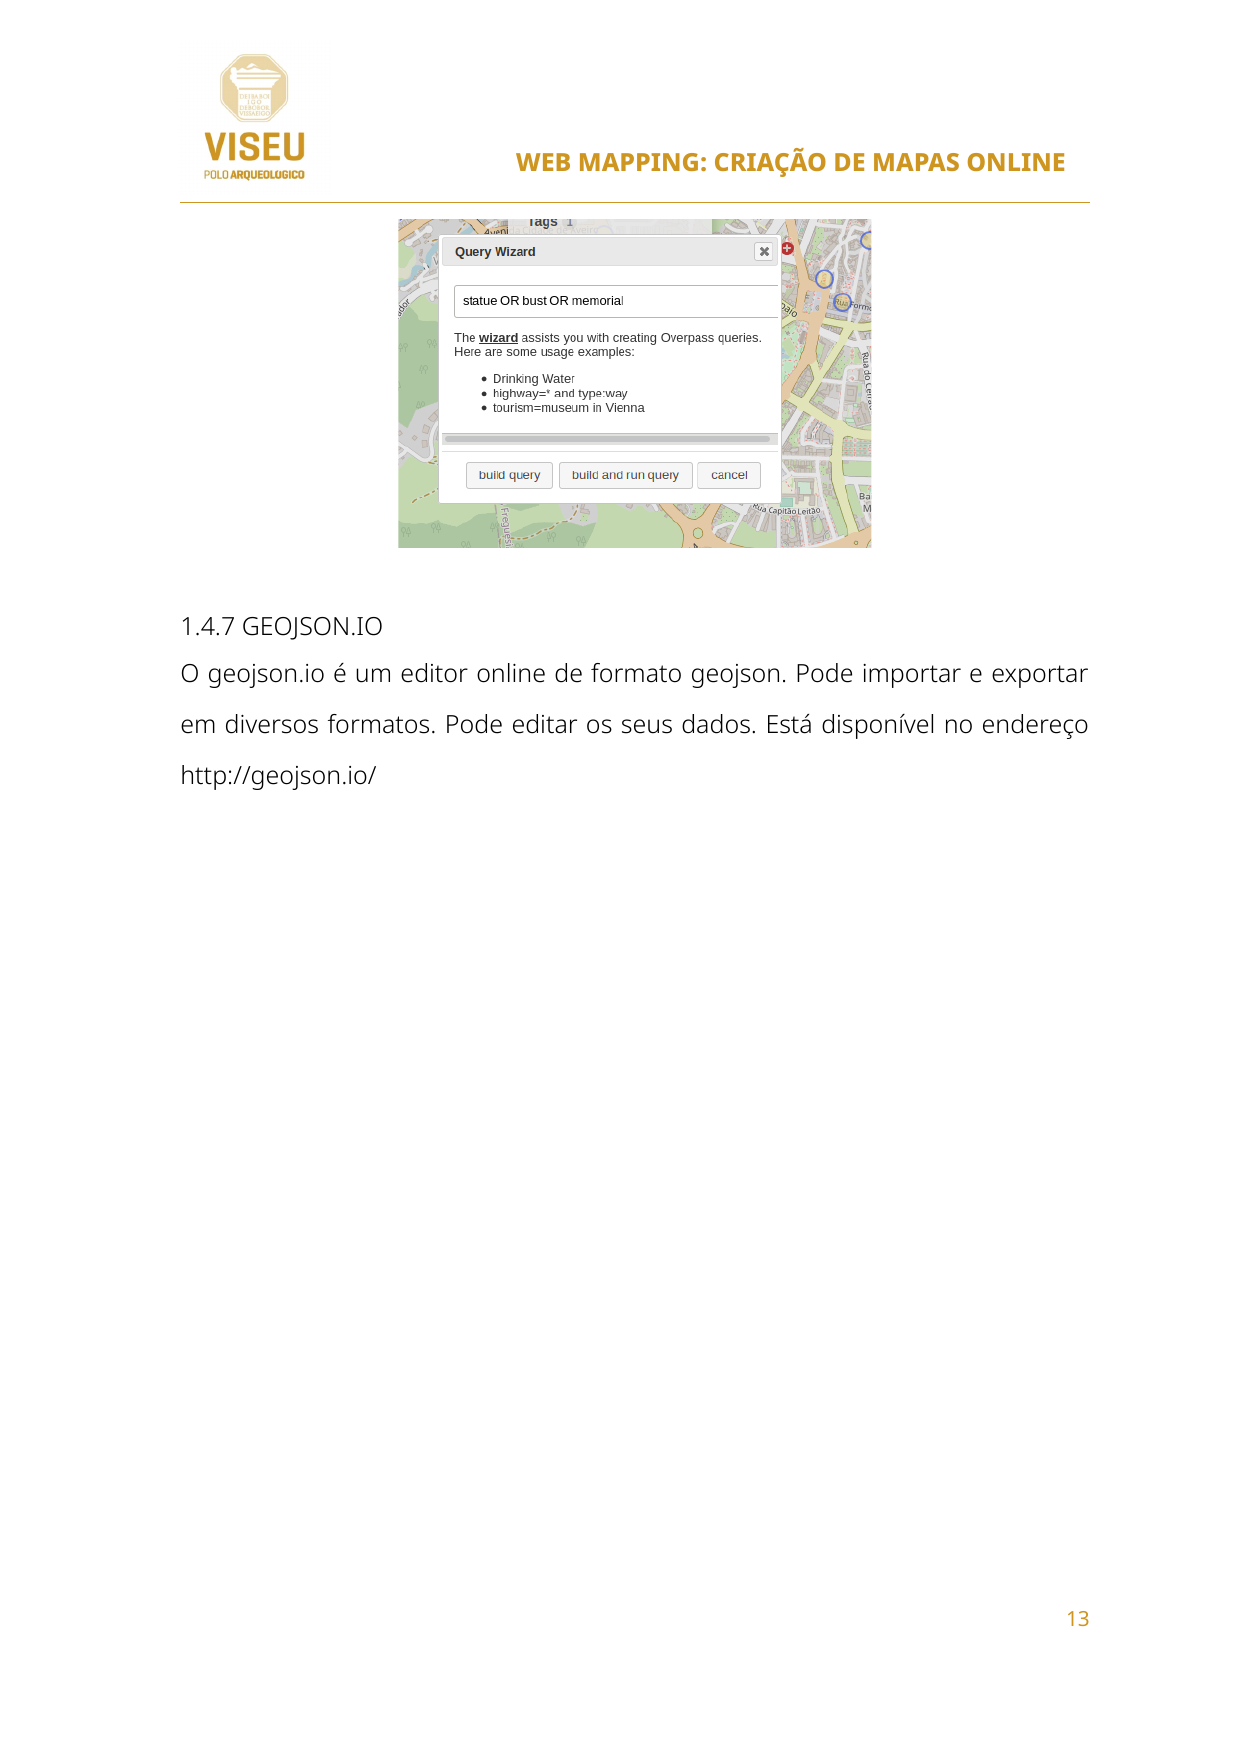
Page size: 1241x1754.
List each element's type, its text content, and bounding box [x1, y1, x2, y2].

text O geojson.io é um editor online de formato geojson. Pode importar e exportar em diversos formatos. Pode editar os seus dados. Está disponível no endereço http://geojson.io/ [180, 656, 1090, 792]
picture [398, 219, 872, 548]
subtitle 1.4.7 geojson.io [180, 609, 1090, 643]
